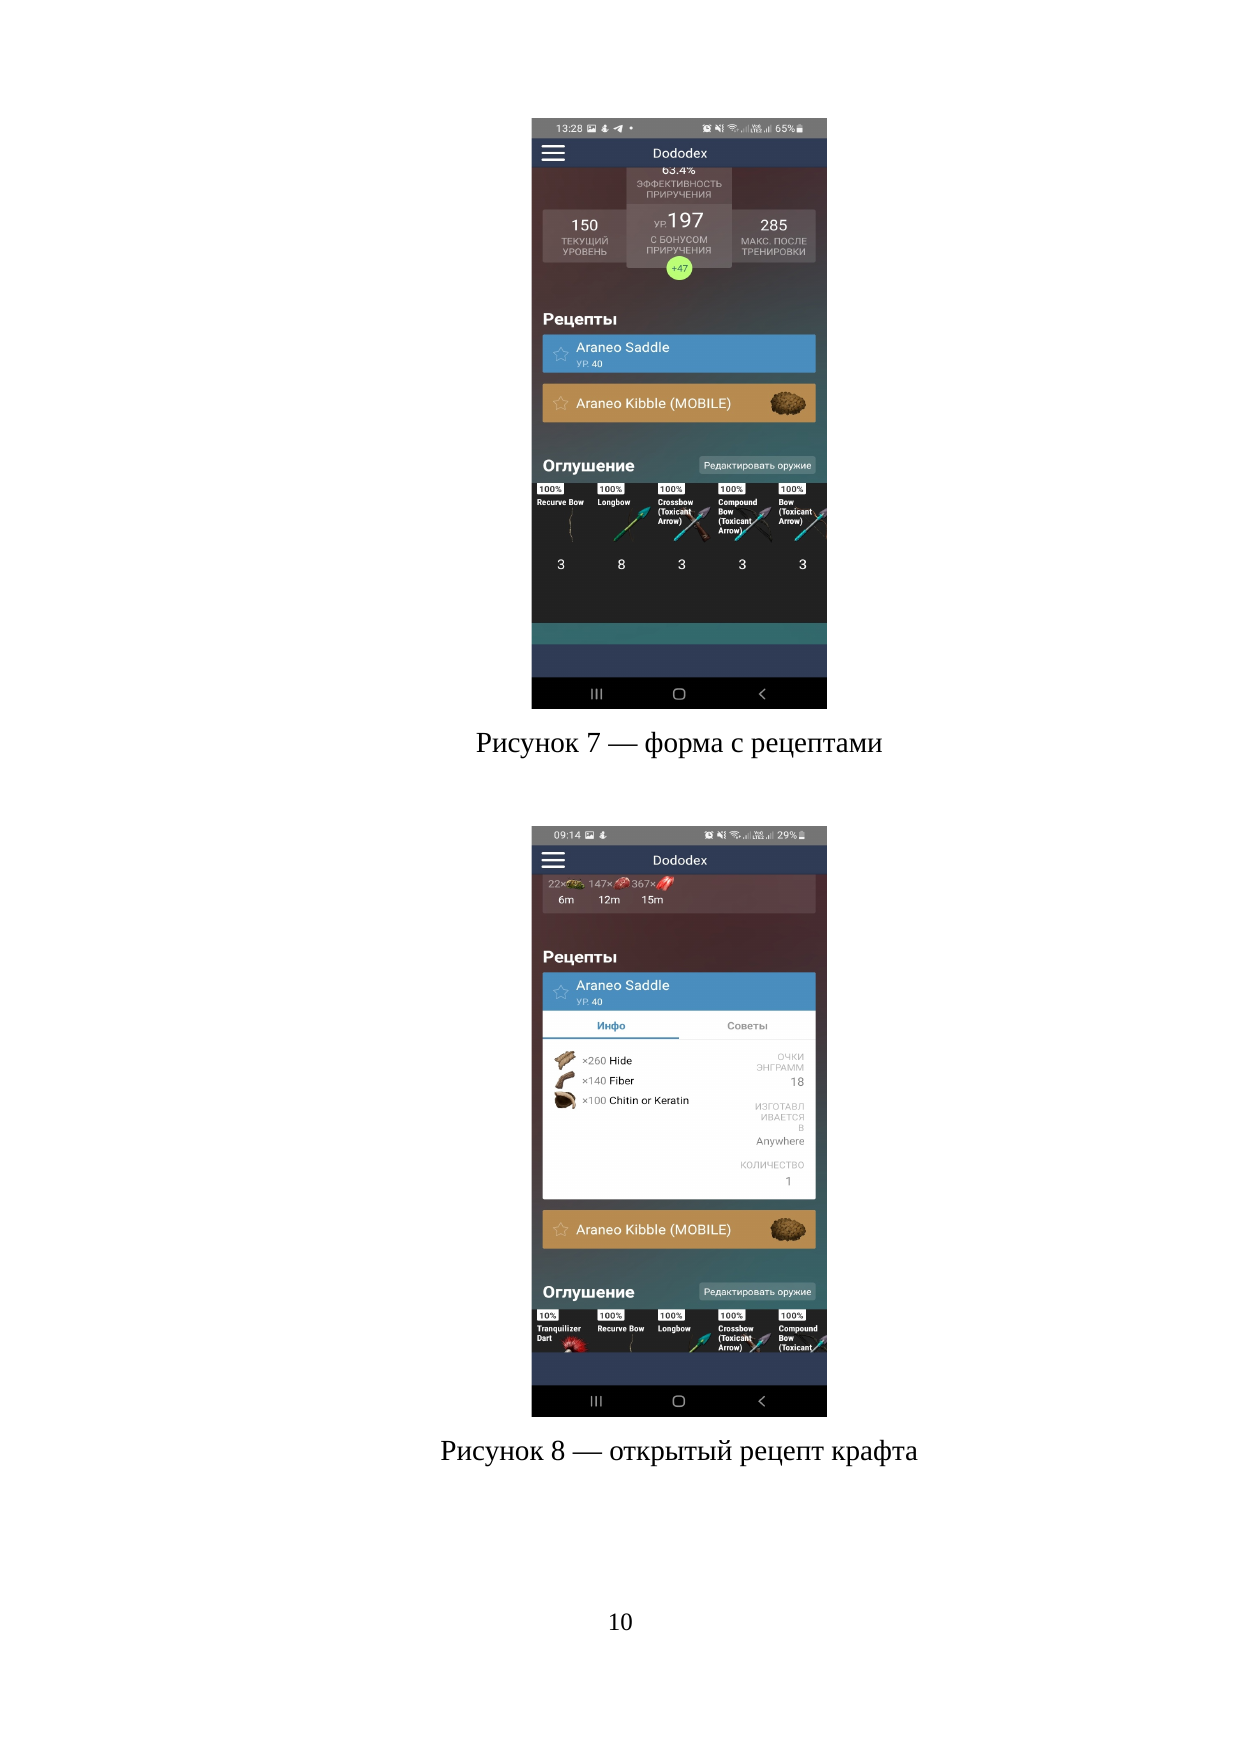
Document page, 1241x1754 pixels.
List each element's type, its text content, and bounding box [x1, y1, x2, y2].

picture [531, 826, 827, 1417]
picture [531, 118, 827, 709]
list Рисунок 7 — форма с рецептами [236, 725, 1122, 759]
list Рисунок 8 — открытый рецепт крафта [236, 1433, 1122, 1467]
